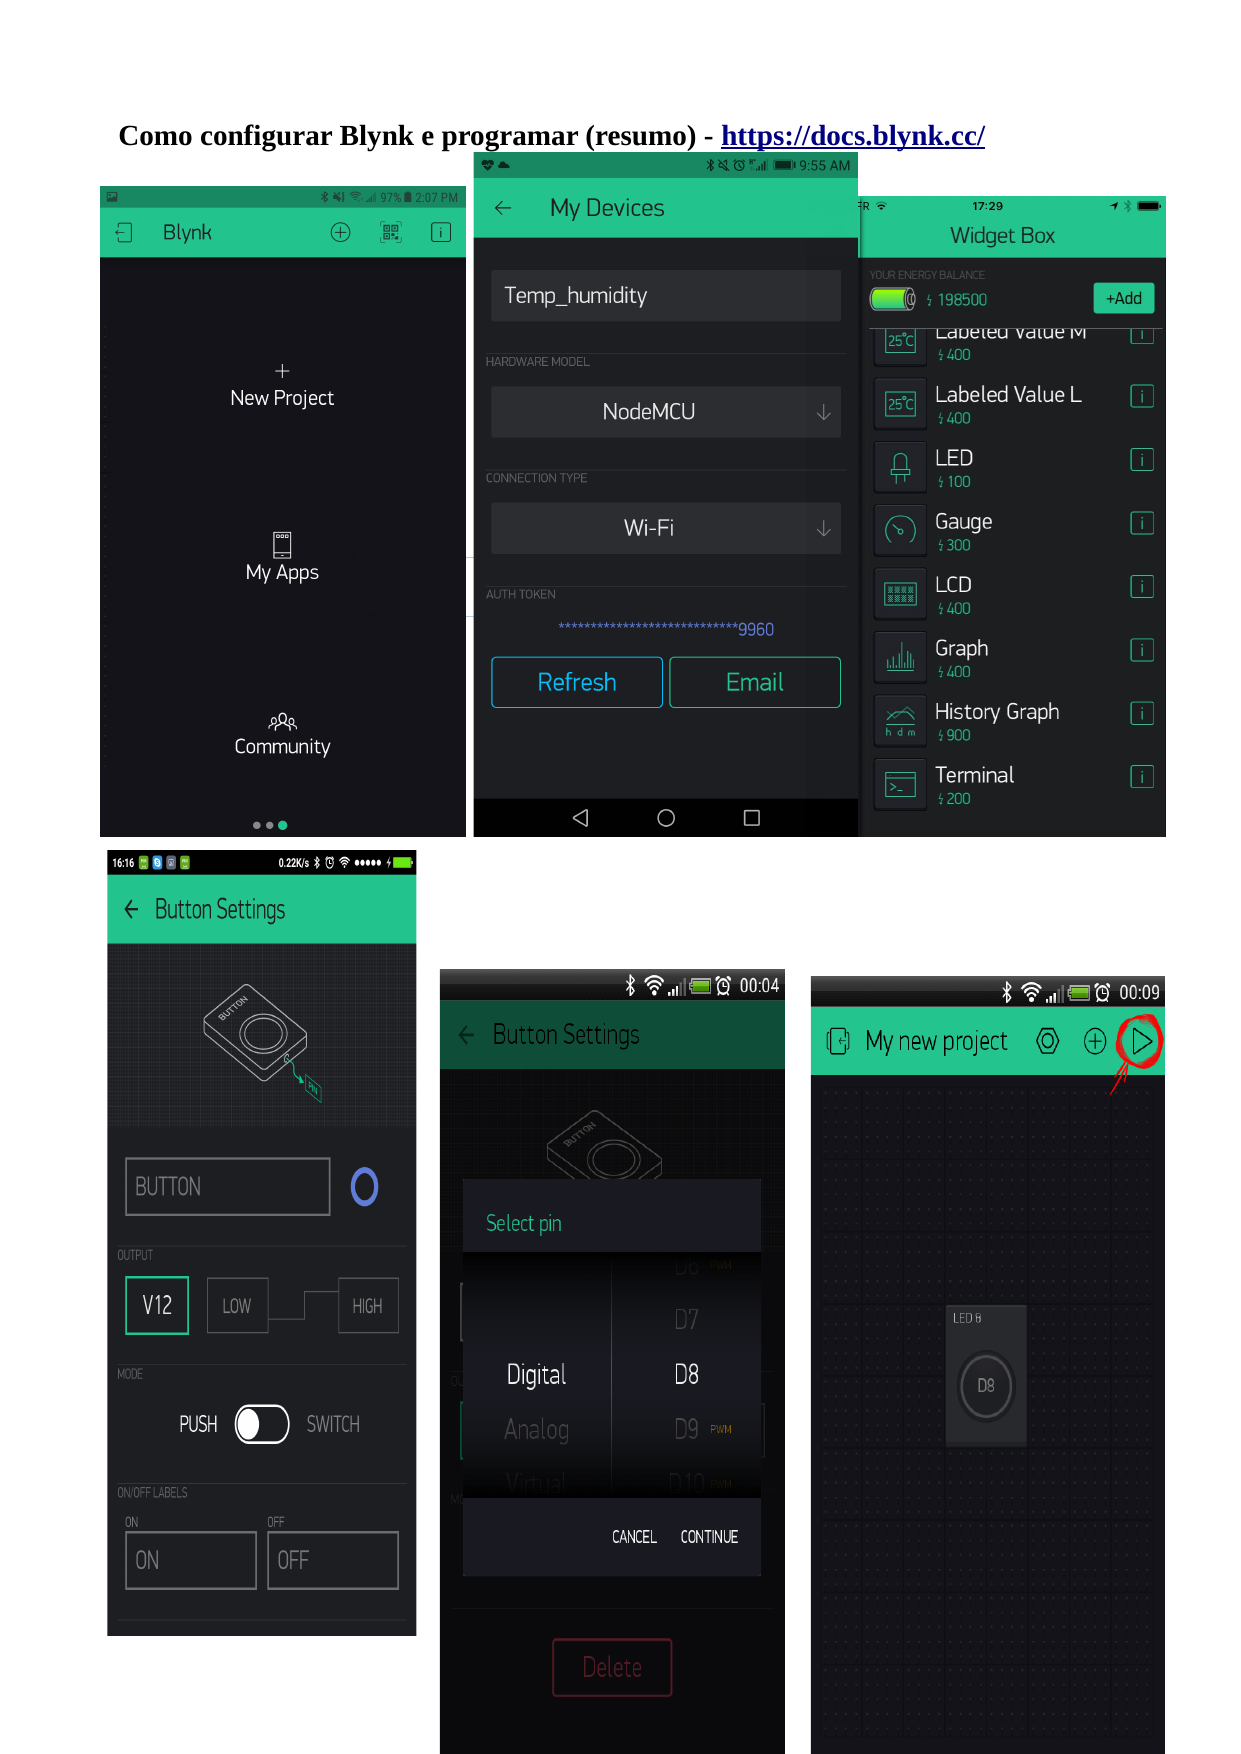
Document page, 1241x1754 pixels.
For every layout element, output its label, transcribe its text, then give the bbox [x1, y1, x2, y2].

picture [473, 152, 1166, 837]
picture [107, 850, 417, 1636]
picture [810, 976, 1165, 1754]
picture [439, 969, 785, 1754]
picture [100, 186, 466, 837]
subtitle Como configurar Blynk e programar (resumo) - https://docs.blynk.cc/ [118, 118, 1122, 152]
